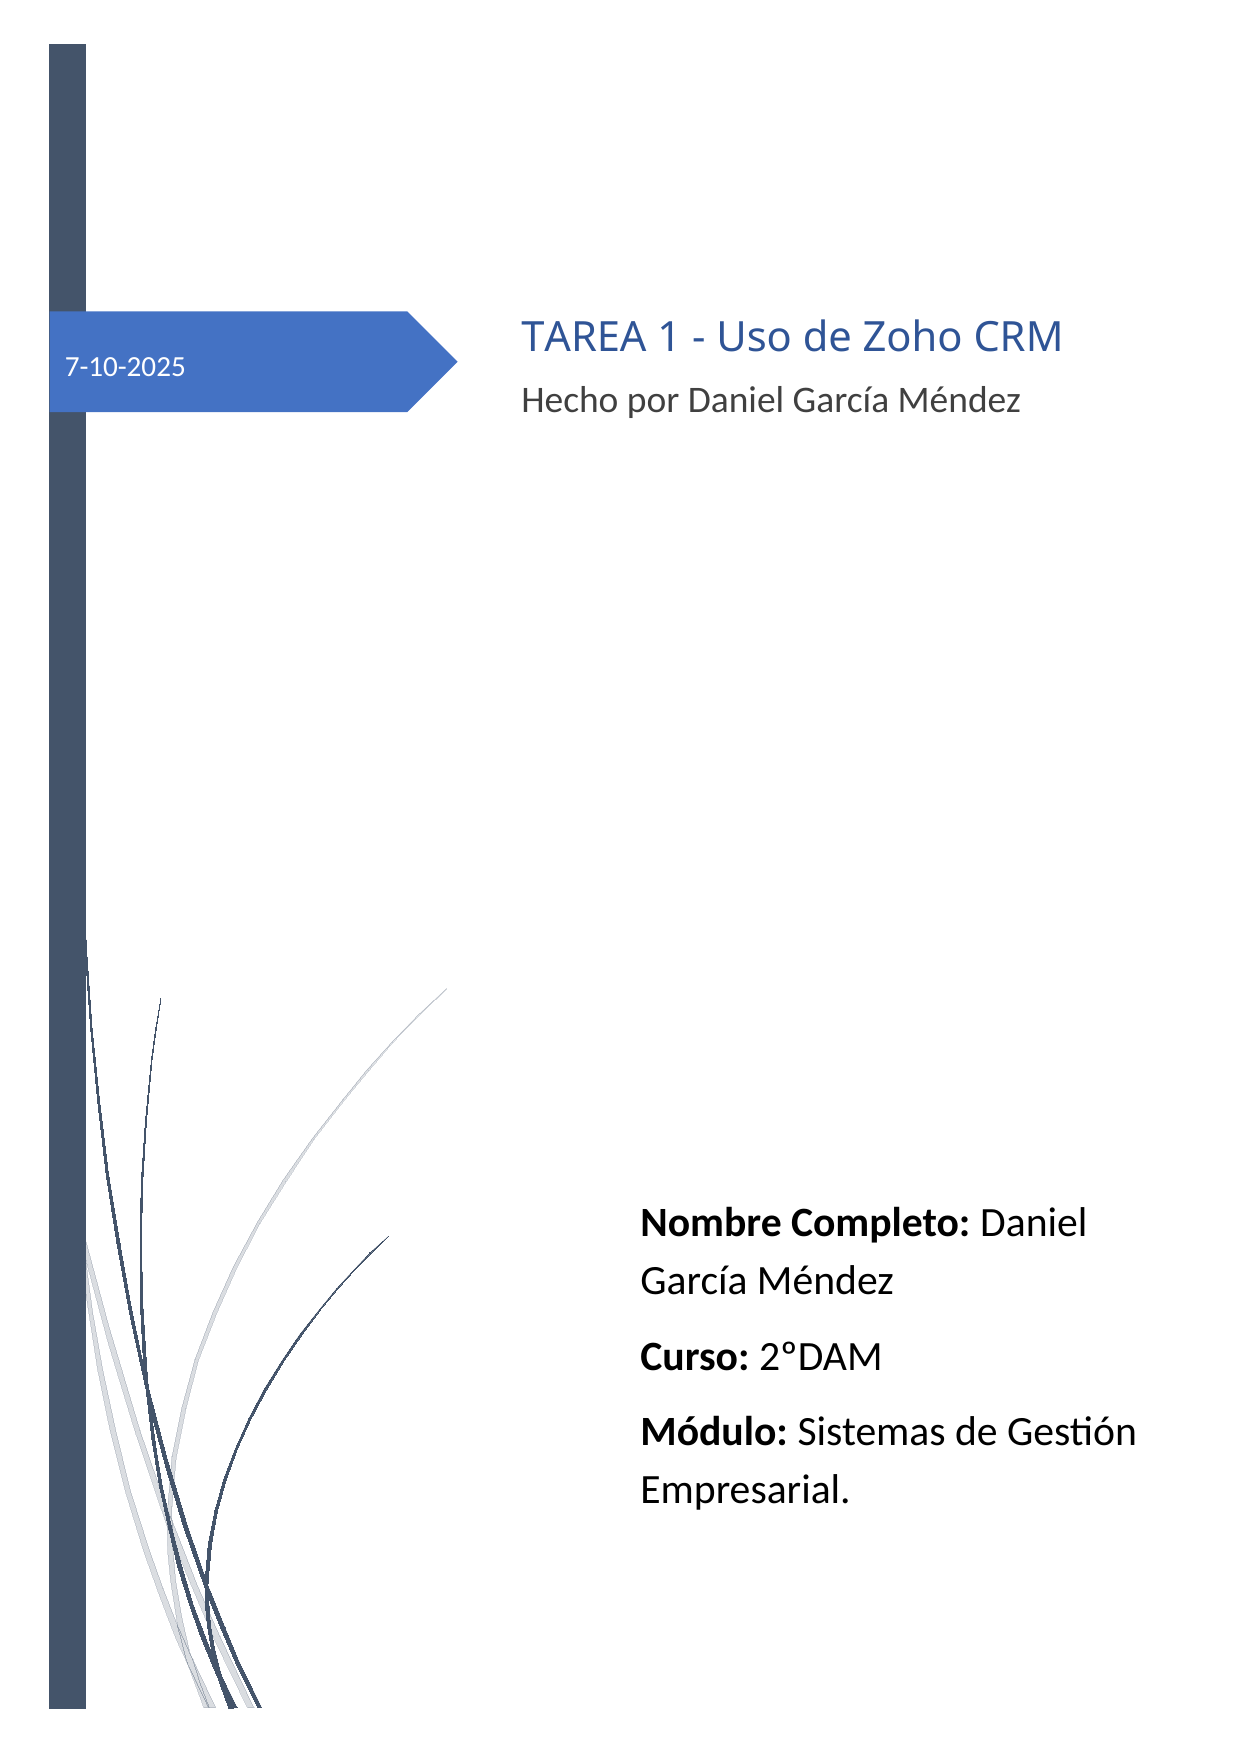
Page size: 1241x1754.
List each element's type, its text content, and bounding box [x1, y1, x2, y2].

text Nombre Completo: Daniel García Méndez [640, 1196, 1142, 1305]
text Curso: 2ºDAM [640, 1329, 1142, 1380]
text TAREA 1 - Uso de Zoho CRM [521, 307, 1078, 364]
text Módulo: Sistemas de Gestión Empresarial. [640, 1404, 1142, 1514]
text Hecho por Daniel García Méndez [521, 376, 1078, 422]
